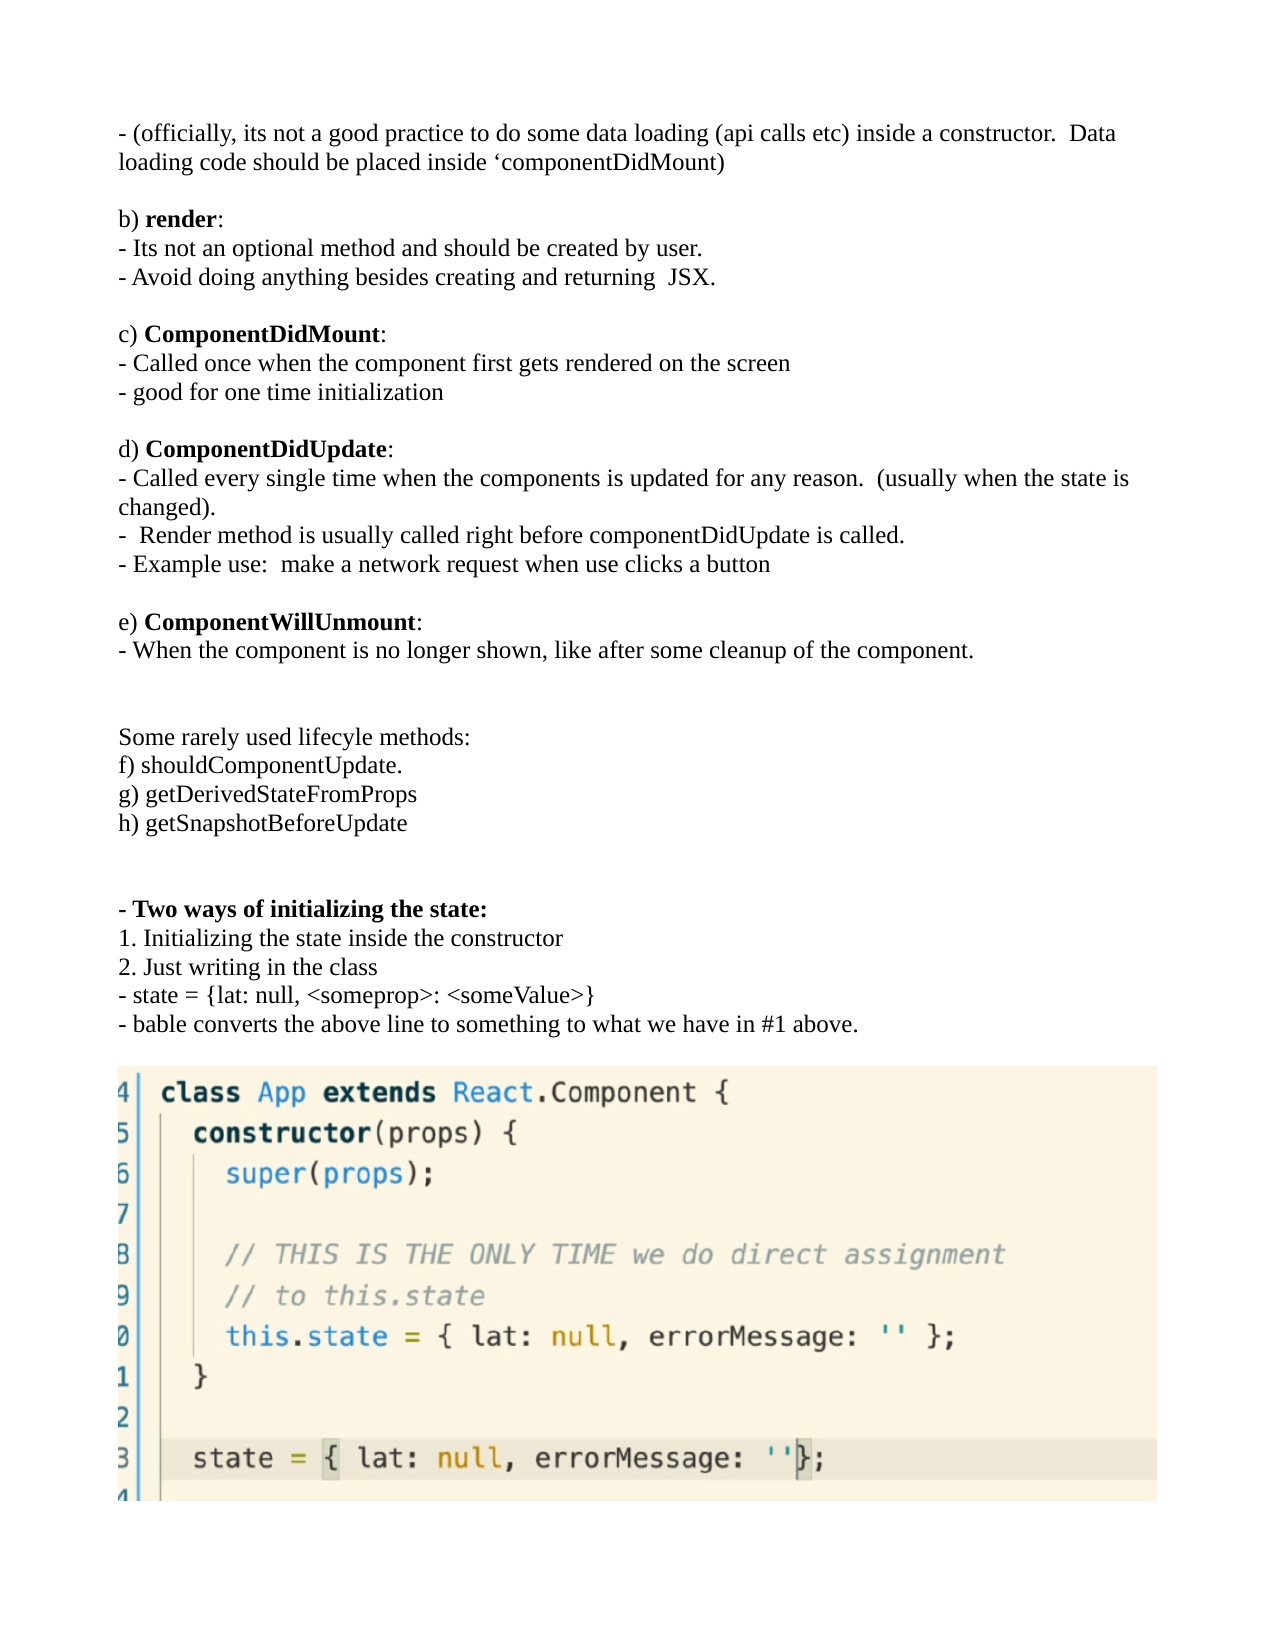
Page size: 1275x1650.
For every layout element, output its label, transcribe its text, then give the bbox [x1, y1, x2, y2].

text 1. Initializing the state inside the constructor [118, 923, 1157, 952]
text - When the component is no longer shown, like after some cleanup of the component. [118, 636, 1157, 664]
text - good for one time initialization [118, 377, 1157, 406]
text - (officially, its not a good practice to do some data loading (api calls etc) inside a constructor. Data loading code should be placed inside ‘componentDidMount) [118, 118, 1157, 176]
text c) ComponentDidMount: [118, 319, 1157, 348]
text Some rarely used lifecyle methods: [118, 722, 1157, 751]
text - bable converts the above line to something to what we have in #1 above. [118, 1009, 1157, 1038]
text - Example use: make a network request when use clicks a button [118, 549, 1157, 578]
text - Render method is usually called right before componentDidUpdate is called. [118, 521, 1157, 549]
text b) render: [118, 204, 1157, 233]
text - Two ways of initializing the state: [118, 894, 1157, 923]
text 2. Just writing in the class [118, 952, 1157, 981]
text - Avoid doing anything besides creating and returning JSX. [118, 262, 1157, 291]
text - Called once when the component first gets rendered on the screen [118, 348, 1157, 377]
text e) ComponentWillUnmount: [118, 607, 1157, 636]
text - Its not an optional method and should be created by user. [118, 233, 1157, 262]
text h) getSnapshotBeforeUpdate [118, 808, 1157, 837]
text d) ComponentDidUpdate: [118, 434, 1157, 463]
text f) shouldComponentUpdate. [118, 751, 1157, 779]
picture [118, 1066, 1157, 1501]
text g) getDerivedStateFromProps [118, 779, 1157, 808]
text - Called every single time when the components is updated for any reason. (usually when the state is changed). [118, 463, 1157, 521]
text - state = {lat: null, <someprop>: <someValue>} [118, 981, 1157, 1009]
